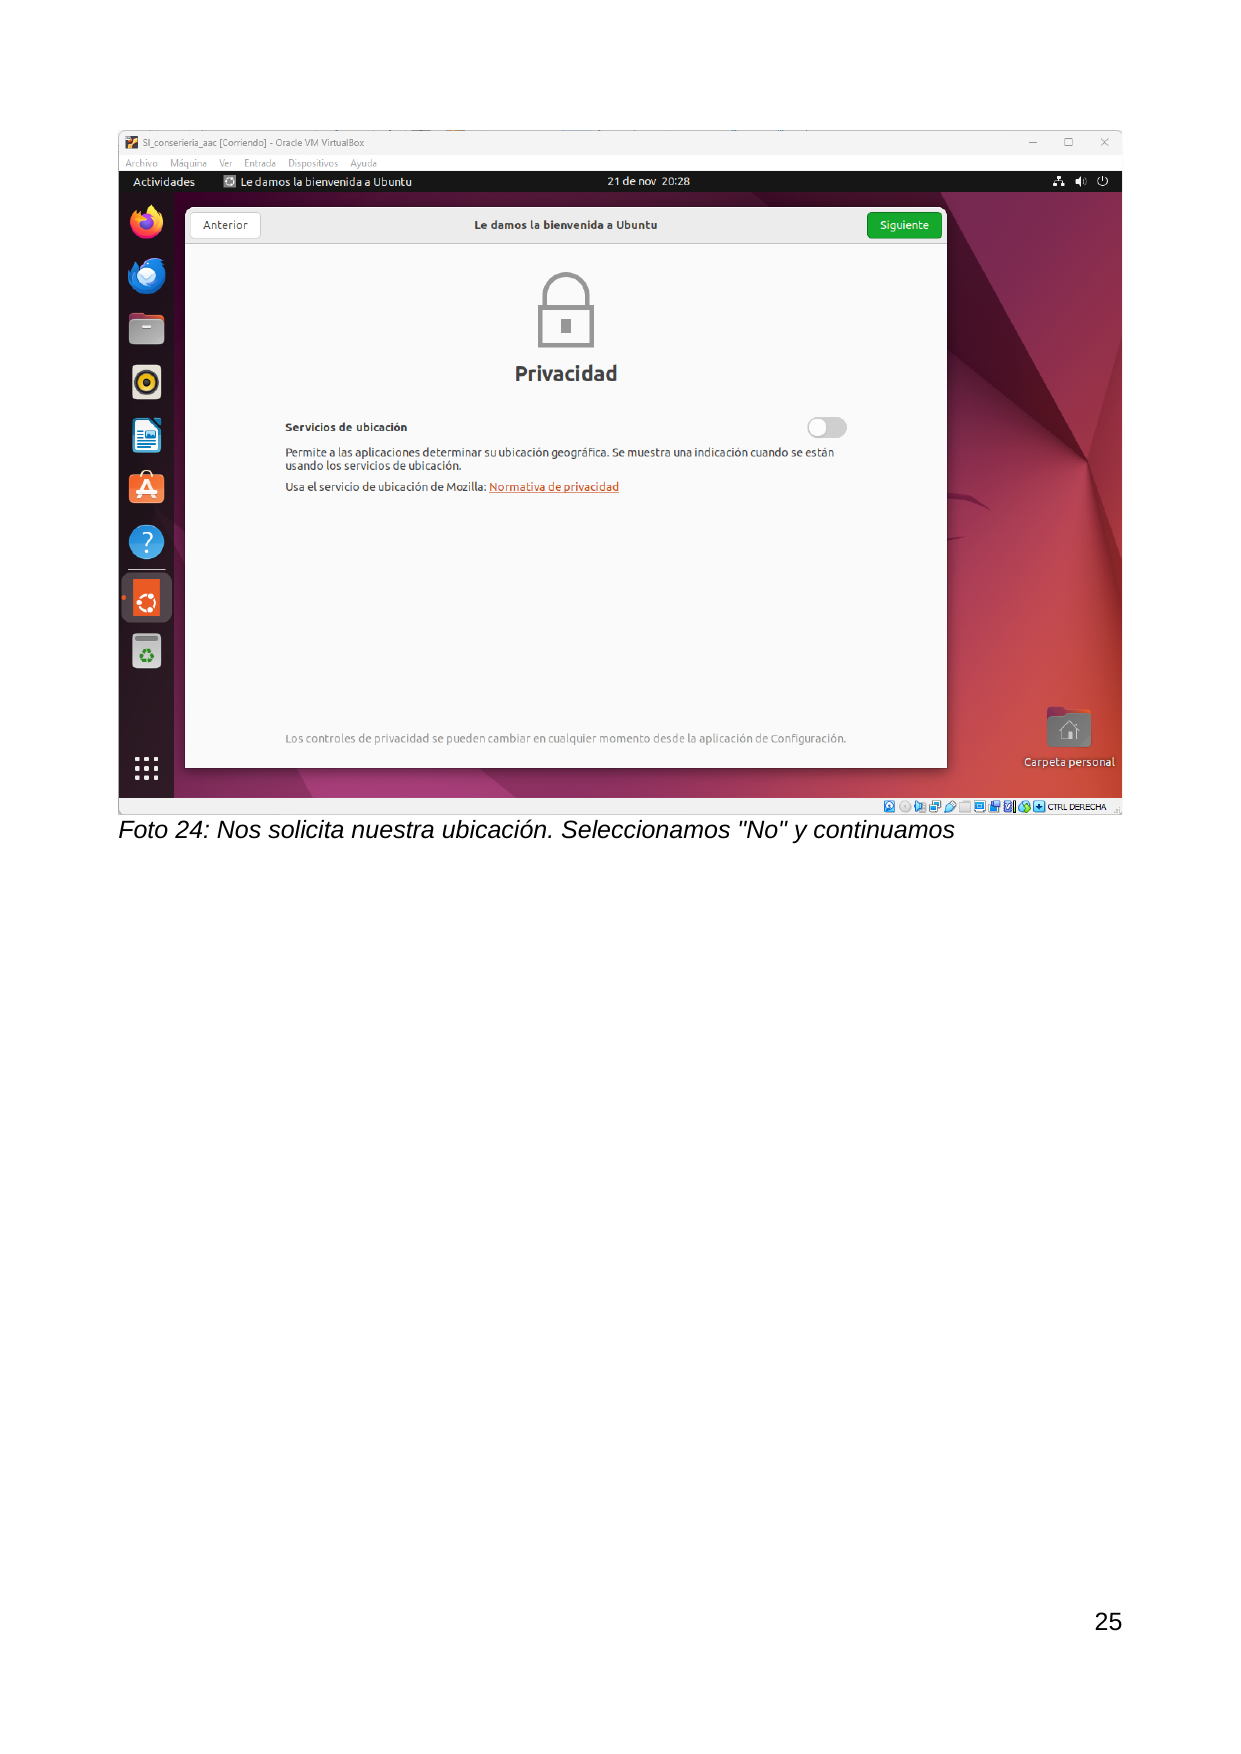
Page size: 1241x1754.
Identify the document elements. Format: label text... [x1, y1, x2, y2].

picture [118, 130, 1123, 815]
text Foto 24: Nos solicita nuestra ubicación. Seleccionamos "No" y continuamos [118, 815, 1122, 844]
